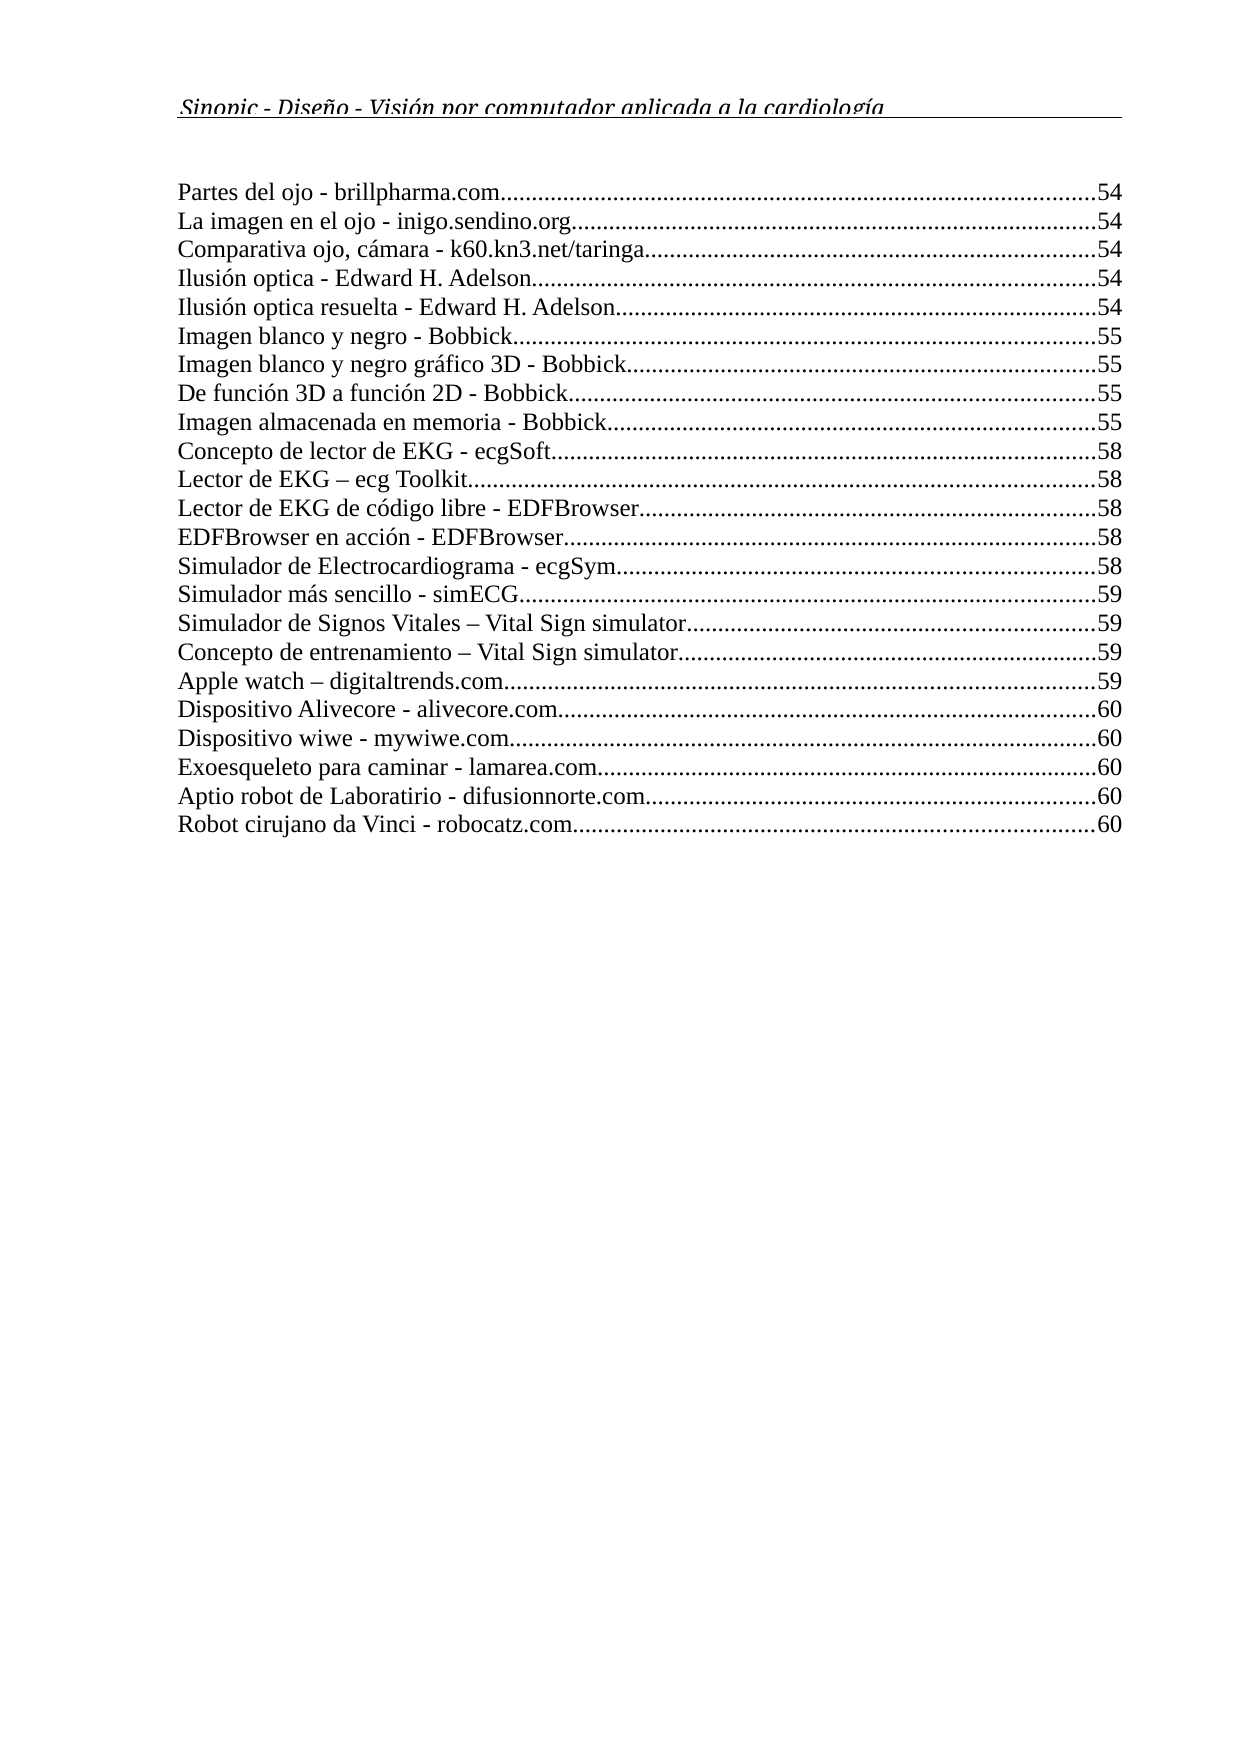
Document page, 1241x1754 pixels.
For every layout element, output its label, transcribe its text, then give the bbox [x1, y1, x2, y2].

text Concepto de entrenamiento – Vital Sign simulator 59 [177, 637, 1122, 666]
text Comparativa ojo, cámara - k60.kn3.net/taringa 54 [177, 234, 1122, 263]
text Apple watch – digitaltrends.com 59 [177, 666, 1122, 694]
text Exoesqueleto para caminar - lamarea.com 60 [177, 752, 1122, 781]
text Concepto de lector de EKG - ecgSoft 58 [177, 436, 1122, 464]
text Aptio robot de Laboratirio - difusionnorte.com 60 [177, 781, 1122, 809]
text Ilusión optica - Edward H. Adelson 54 [177, 263, 1122, 292]
text Simulador de Signos Vitales – Vital Sign simulator 59 [177, 608, 1122, 637]
text Imagen blanco y negro - Bobbick 55 [177, 321, 1122, 349]
text Dispositivo wiwe - mywiwe.com 60 [177, 723, 1122, 752]
text Simulador de Electrocardiograma - ecgSym 58 [177, 551, 1122, 579]
text Ilusión optica resuelta - Edward H. Adelson 54 [177, 292, 1122, 321]
text Lector de EKG de código libre - EDFBrowser 58 [177, 493, 1122, 522]
text La imagen en el ojo - inigo.sendino.org 54 [177, 206, 1122, 234]
text Partes del ojo - brillpharma.com 54 [177, 177, 1122, 206]
text EDFBrowser en acción - EDFBrowser 58 [177, 522, 1122, 551]
text Lector de EKG – ecg Toolkit 58 [177, 464, 1122, 493]
text Simulador más sencillo - simECG 59 [177, 579, 1122, 608]
text Robot cirujano da Vinci - robocatz.com 60 [177, 809, 1122, 838]
text Dispositivo Alivecore - alivecore.com 60 [177, 694, 1122, 723]
text De función 3D a función 2D - Bobbick 55 [177, 378, 1122, 407]
text Imagen blanco y negro gráfico 3D - Bobbick 55 [177, 349, 1122, 378]
text Imagen almacenada en memoria - Bobbick 55 [177, 407, 1122, 436]
